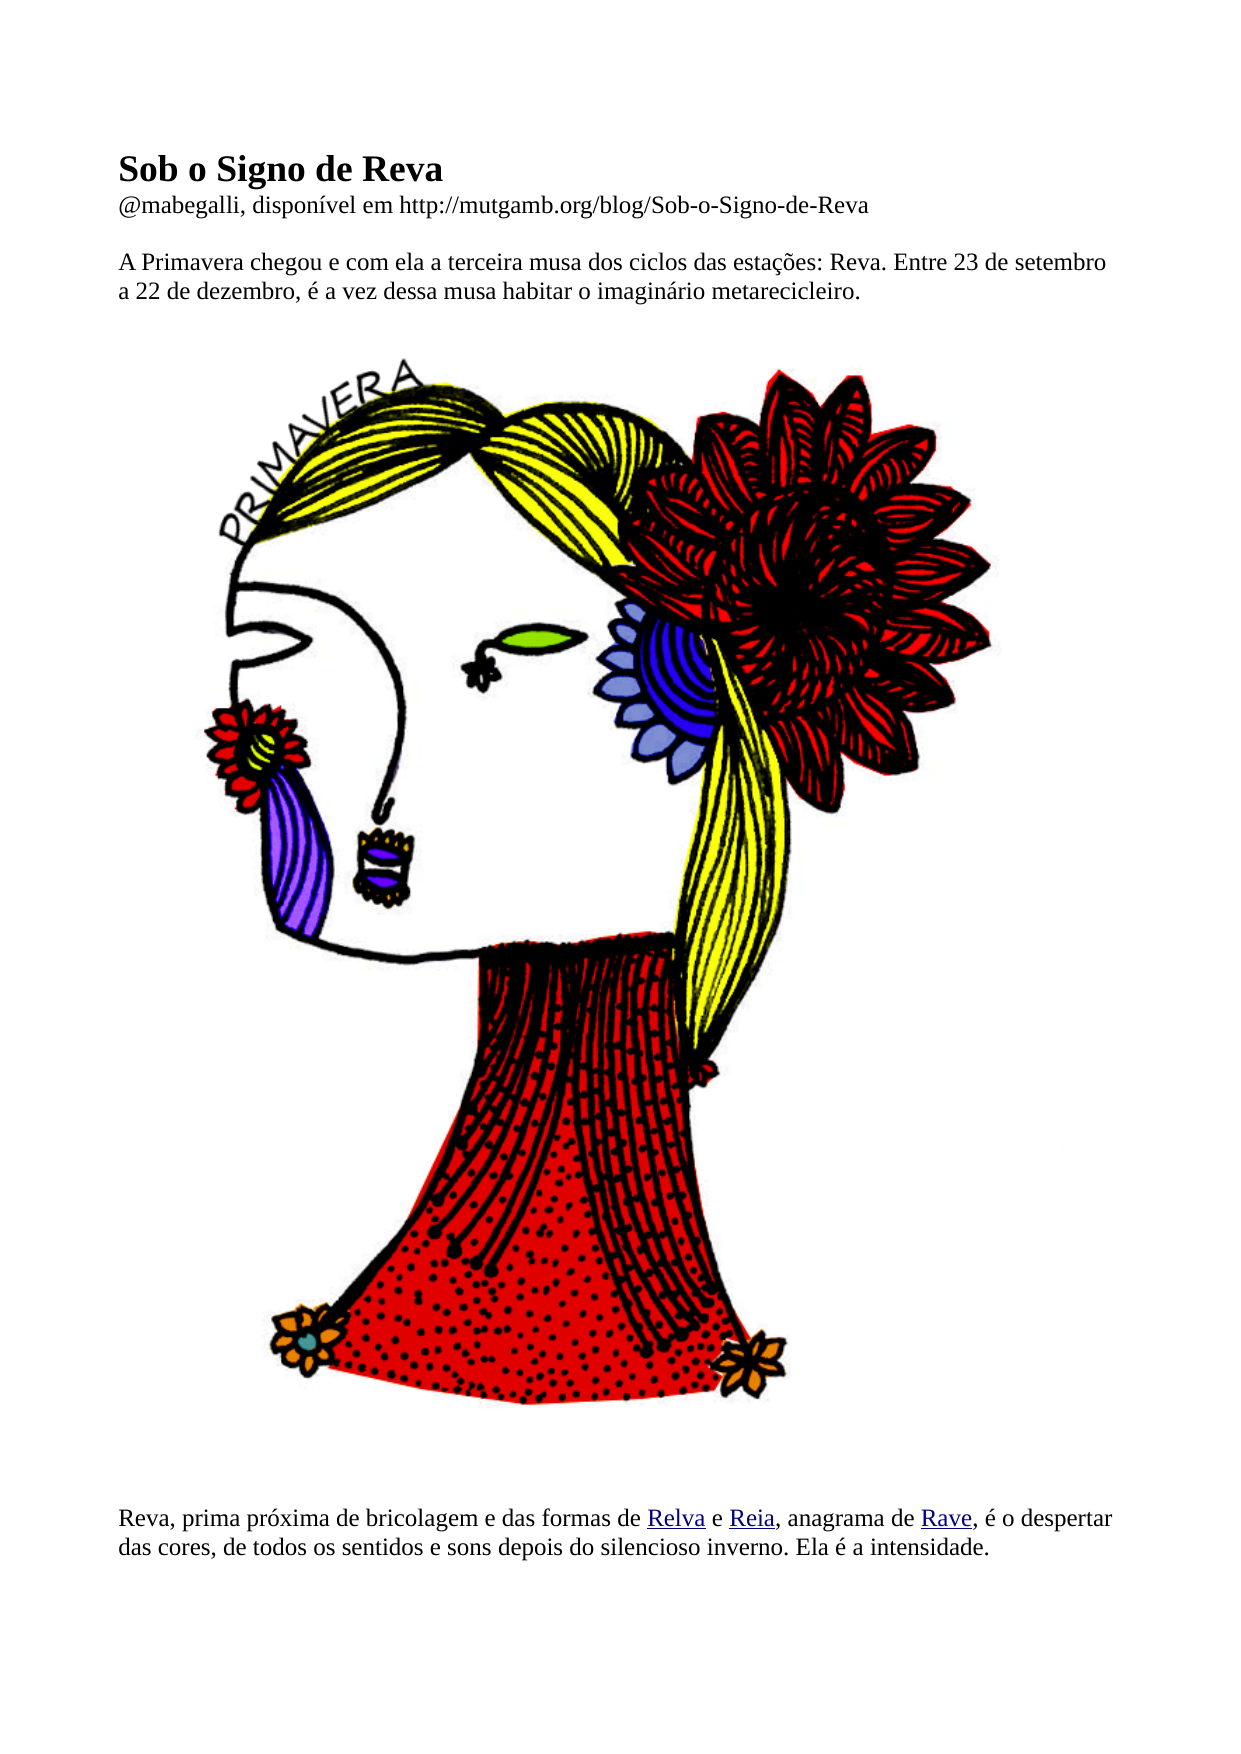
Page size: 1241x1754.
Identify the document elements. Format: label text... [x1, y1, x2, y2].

picture [151, 305, 1089, 1475]
text Reva, prima próxima de bricolagem e das formas de Relva e Reia, anagrama de Rave, é o despertar das cores, de todos os sentidos e sons depois do silencioso inverno. Ela é a intensidade. [118, 1503, 1122, 1560]
text A Primavera chegou e com ela a terceira musa dos ciclos das estações: Reva. Entre 23 de setembro a 22 de dezembro, é a vez dessa musa habitar o imaginário metarecicleiro. [118, 247, 1122, 305]
text Sob o Signo de Reva [118, 147, 1122, 190]
text @mabegalli, disponível em http://mutgamb.org/blog/Sob-o-Signo-de-Reva [118, 190, 1122, 219]
